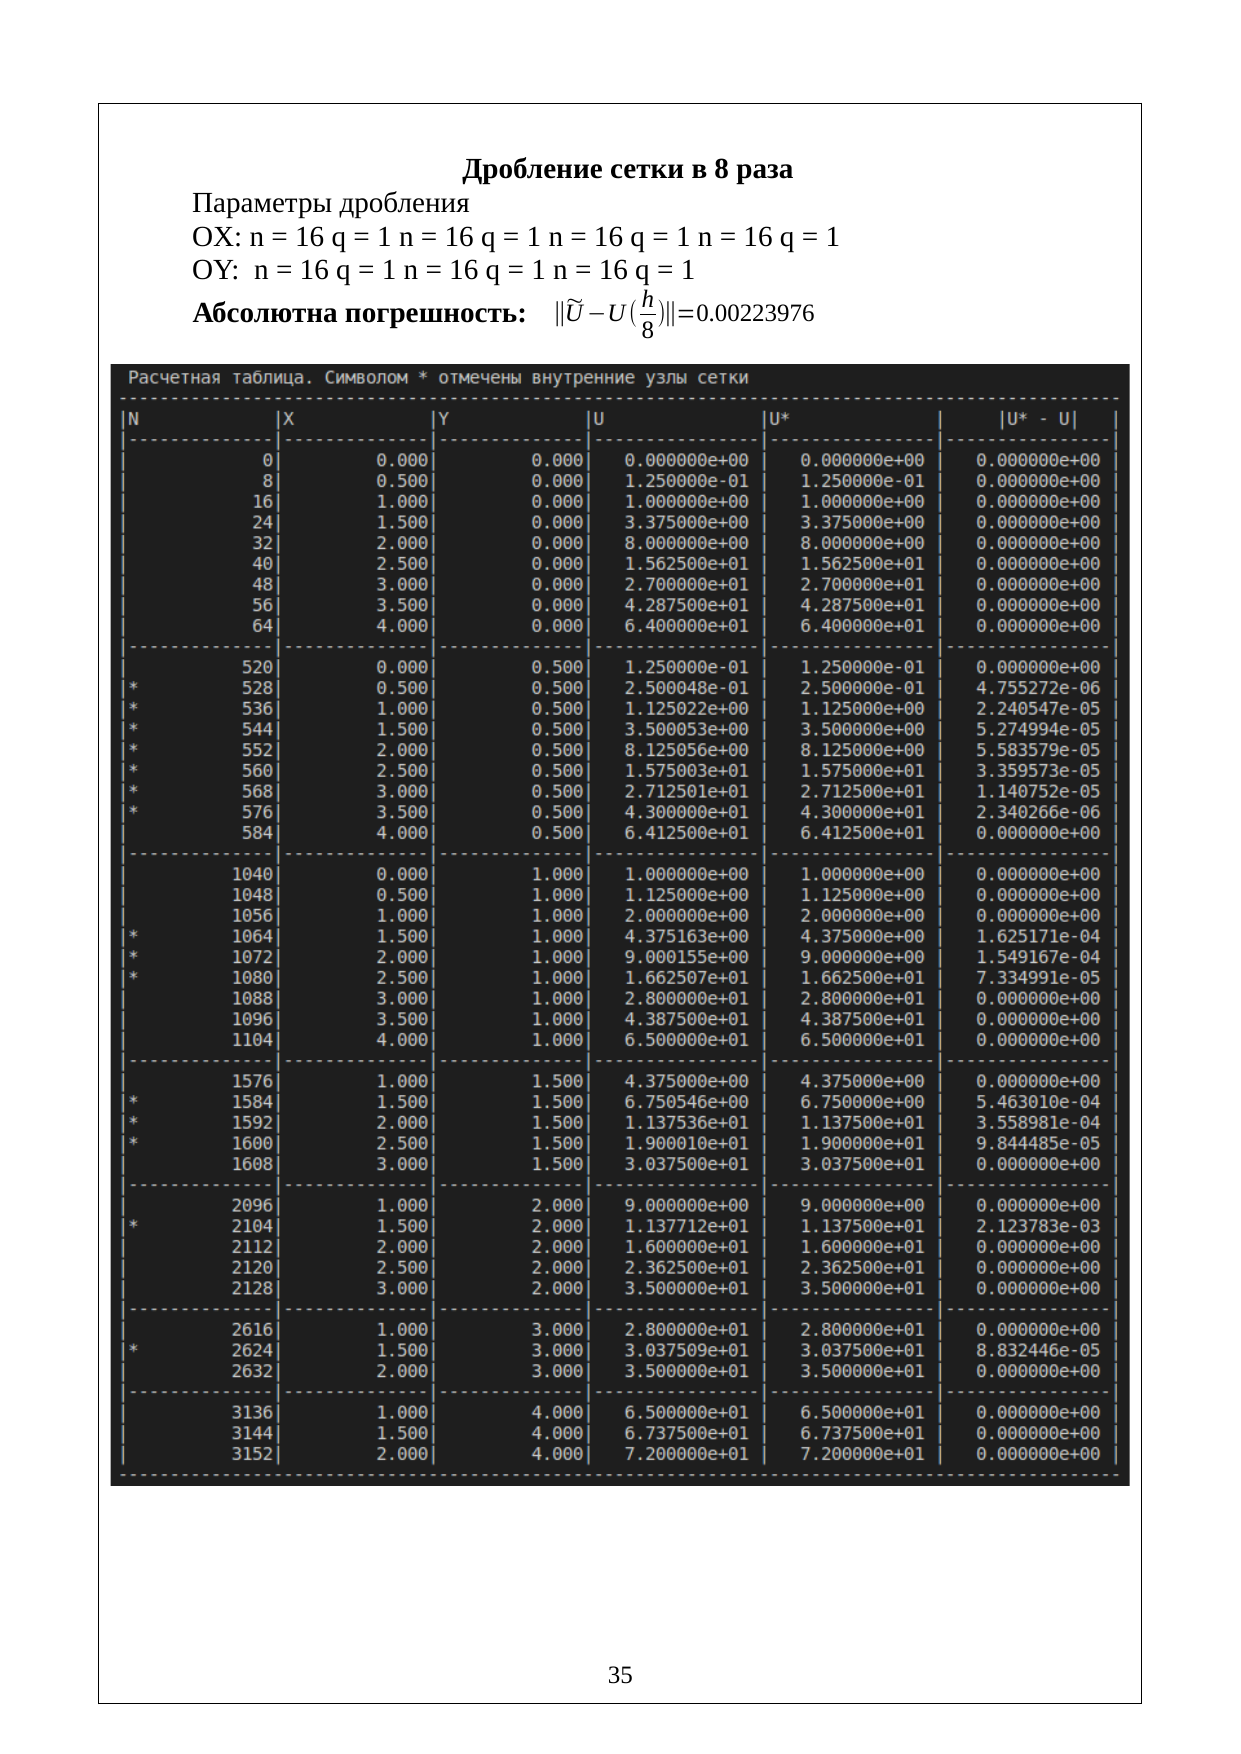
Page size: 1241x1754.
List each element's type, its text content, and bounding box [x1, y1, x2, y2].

picture [110, 364, 1130, 1486]
list OX: n = 16 q = 1 n = 16 q = 1 n = 16 q = 1 n = 16 q = 1 [118, 219, 1137, 252]
list Абсолютна погрешность: [99, 286, 1137, 345]
list Дробление сетки в 8 раза [118, 152, 1137, 185]
list Параметры дробления [118, 185, 1137, 219]
list OY: n = 16 q = 1 n = 16 q = 1 n = 16 q = 1 [118, 252, 1137, 286]
